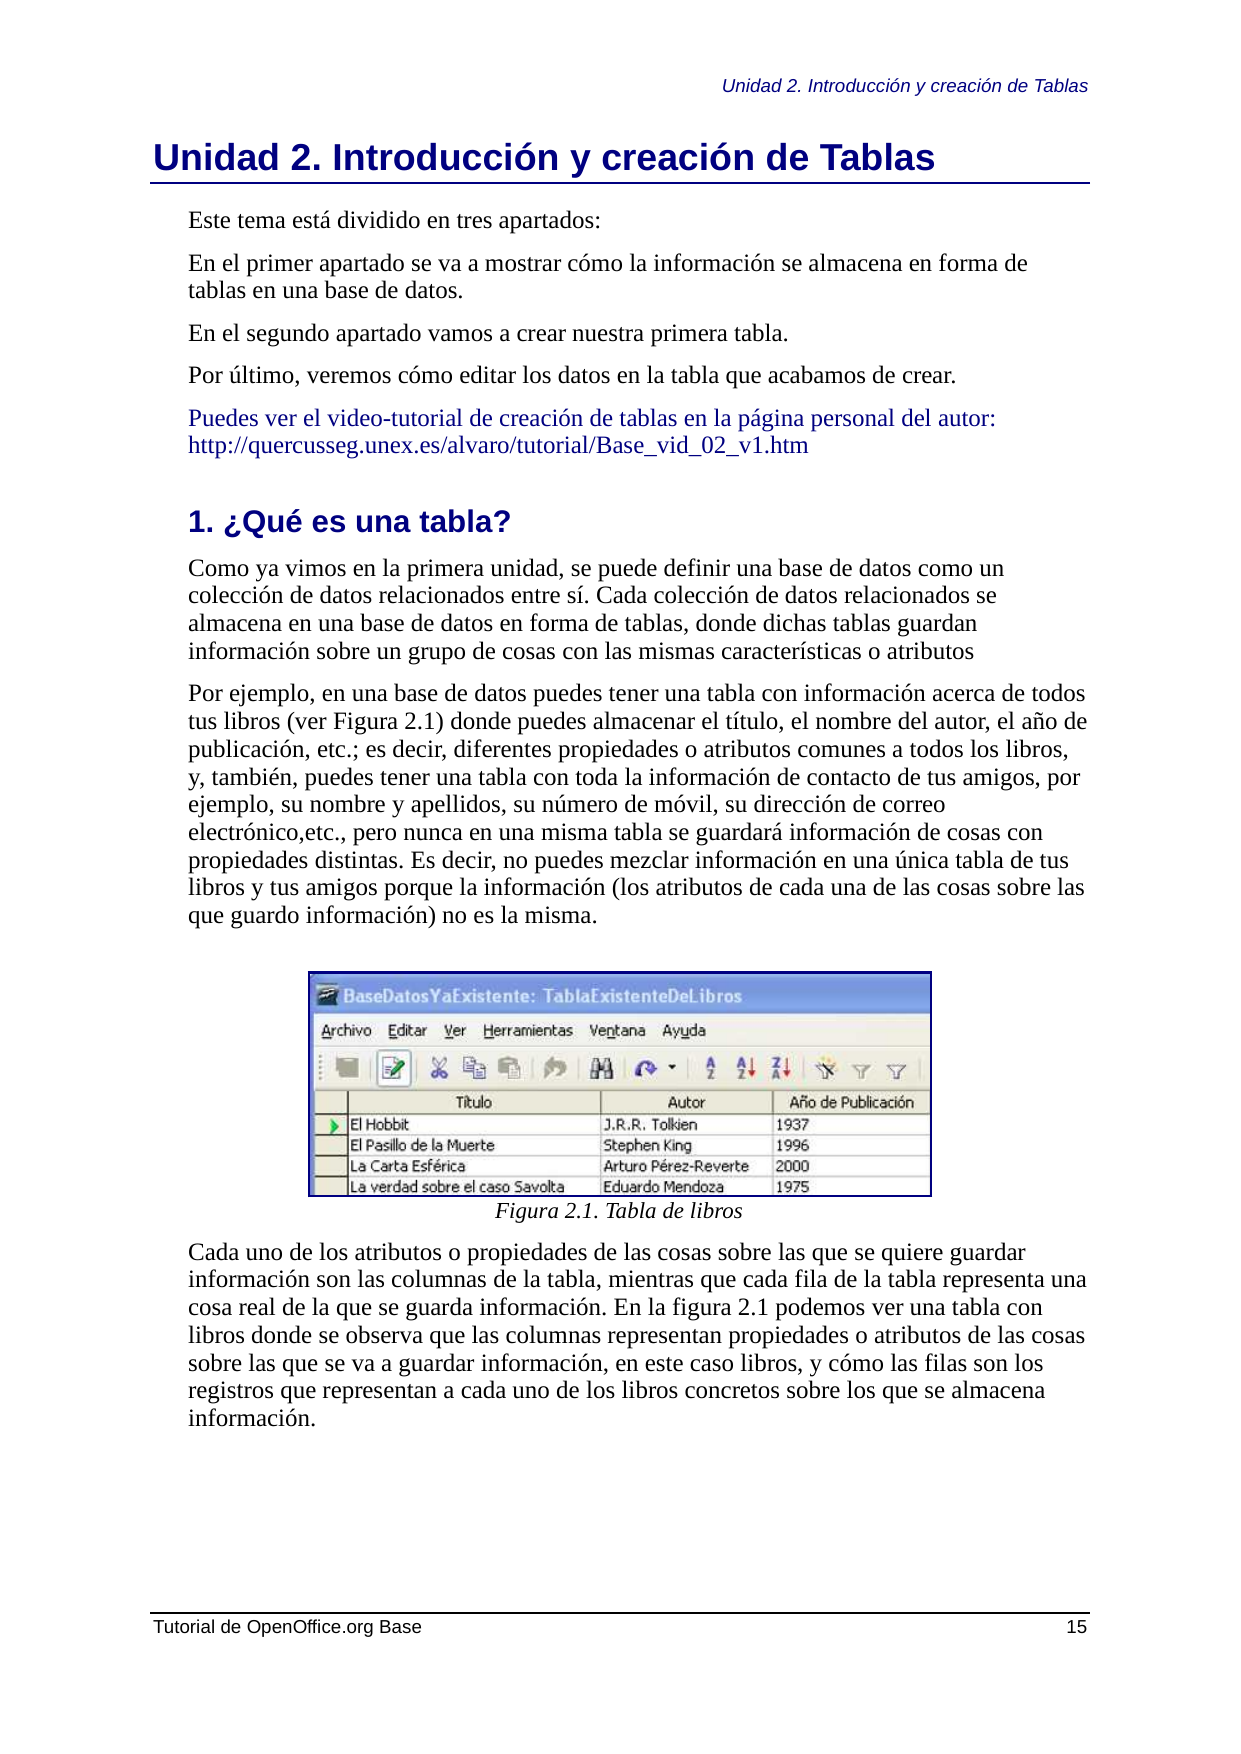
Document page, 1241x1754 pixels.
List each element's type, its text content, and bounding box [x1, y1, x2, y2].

text Este tema está dividido en tres apartados: [188, 206, 1090, 234]
subtitle Unidad 2. Introducción y creación de Tablas [150, 134, 1090, 182]
picture [310, 974, 930, 1195]
text En el segundo apartado vamos a crear nuestra primera tabla. [188, 319, 1090, 347]
text Por ejemplo, en una base de datos puedes tener una tabla con información acerca de todos tus libros (ver Figura 2.1) donde puedes almacenar el título, el nombre del autor, el año de publicación, etc.; es decir, diferentes propiedades o atributos comunes a todos los libros, y, también, puedes tener una tabla con toda la información de contacto de tus amigos, por ejemplo, su nombre y apellidos, su número de móvil, su dirección de correo electrónico,etc., pero nunca en una misma tabla se guardará información de cosas con propiedades distintas. Es decir, no puedes mezclar información en una única tabla de tus libros y tus amigos porque la información (los atributos de cada una de las cosas sobre las que guardo información) no es la misma. [188, 679, 1090, 957]
text Cada uno de los atributos o propiedades de las cosas sobre las que se quiere guardar información son las columnas de la tabla, mientras que cada fila de la tabla representa una cosa real de la que se guarda información. En la figura 2.1 podemos ver una tabla con libros donde se observa que las columnas representan propiedades o atributos de las cosas sobre las que se va a guardar información, en este caso libros, y cómo las filas son los registros que representan a cada uno de los libros concretos sobre los que se almacena información. [188, 1238, 1090, 1432]
text Figura 2.1. Tabla de libros [150, 971, 1090, 1223]
text En el primer apartado se va a mostrar cómo la información se almacena en forma de tablas en una base de datos. [188, 249, 1090, 304]
text Por último, veremos cómo editar los datos en la tabla que acabamos de crear. [188, 361, 1090, 389]
text Puedes ver el video-tutorial de creación de tablas en la página personal del autor: http://quercusseg.unex.es/alvaro/tutorial/Base_vid_02_v1.htm [188, 404, 1090, 459]
subtitle ¿Qué es una tabla? [188, 504, 1090, 539]
text Como ya vimos en la primera unidad, se puede definir una base de datos como un colección de datos relacionados entre sí. Cada colección de datos relacionados se almacena en una base de datos en forma de tablas, donde dichas tablas guardan información sobre un grupo de cosas con las mismas características o atributos [188, 554, 1090, 665]
